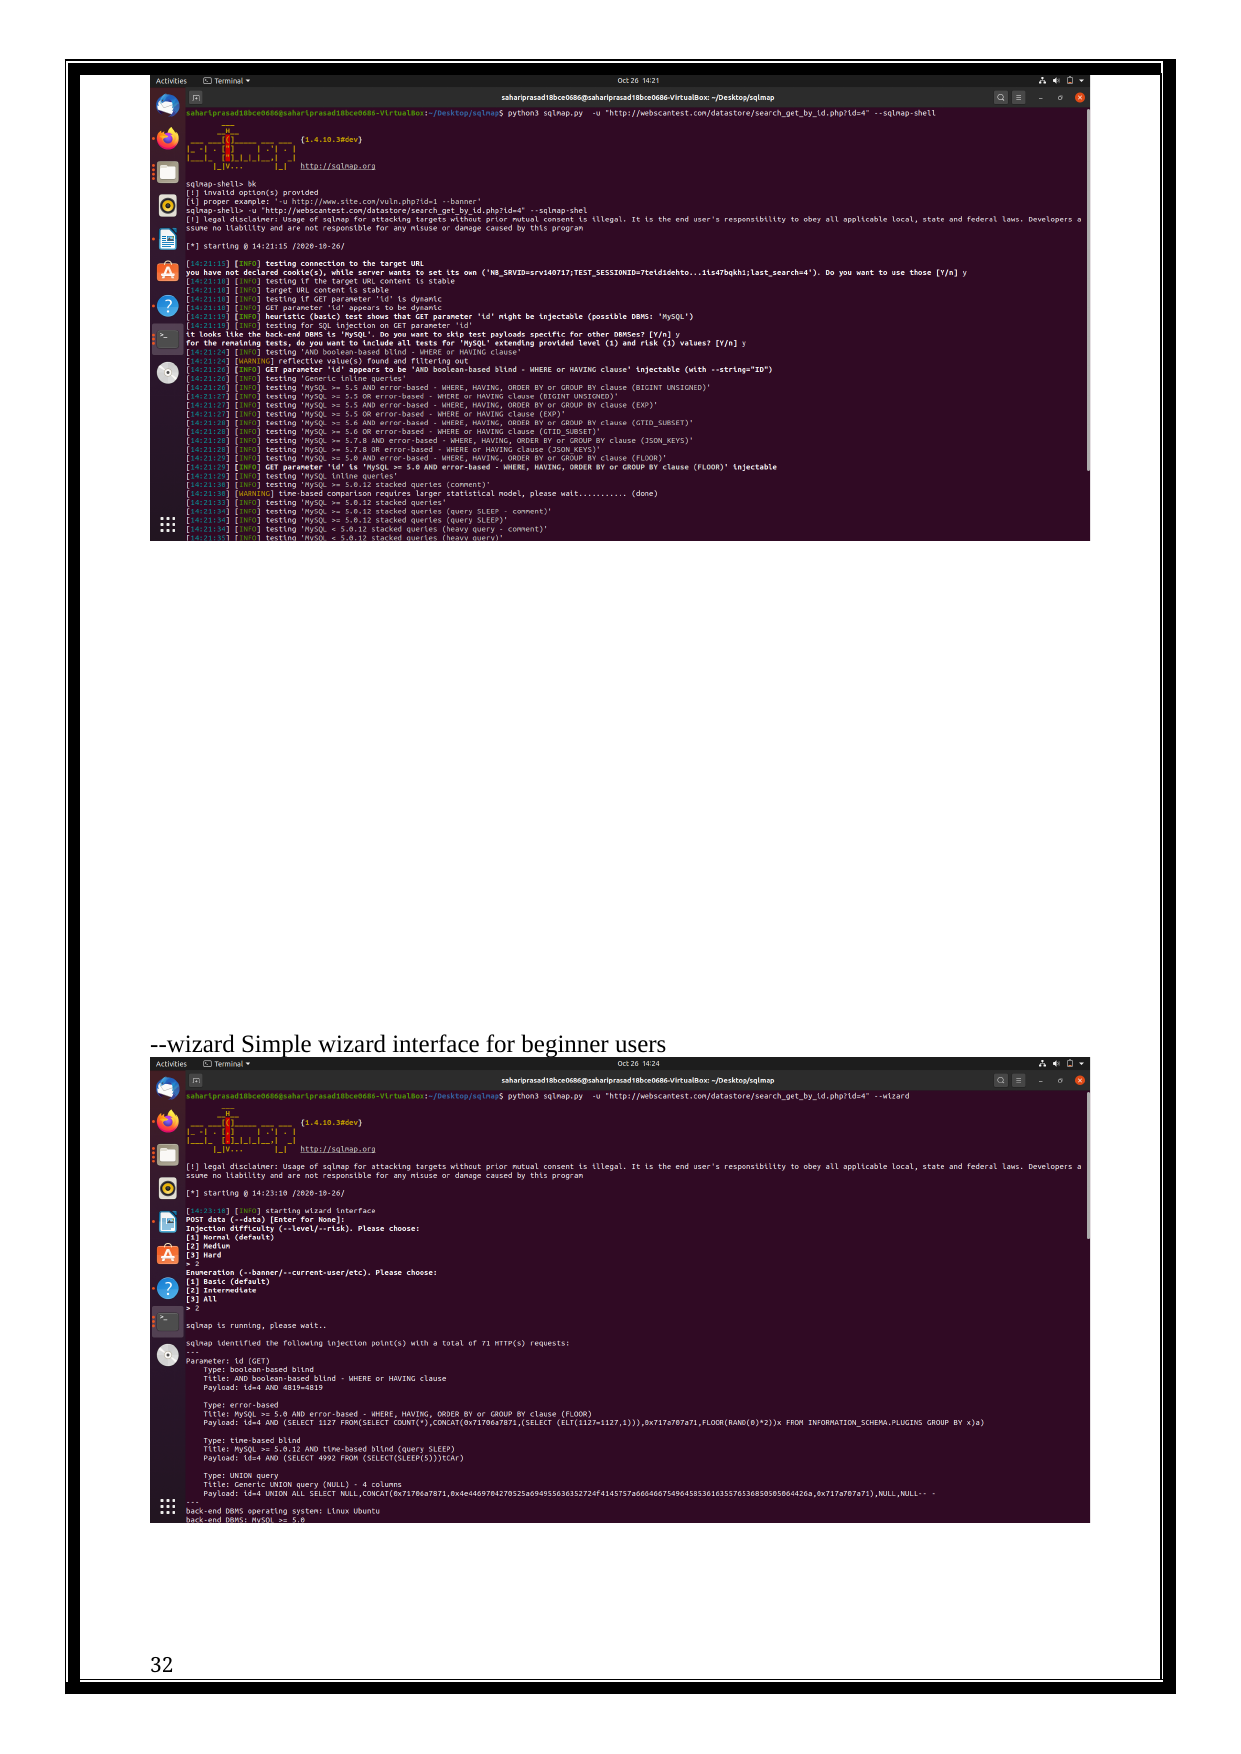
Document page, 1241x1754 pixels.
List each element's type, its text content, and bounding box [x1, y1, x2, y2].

text --wizard Simple wizard interface for beginner users [150, 1029, 1090, 1057]
picture [150, 75, 1091, 541]
picture [150, 1057, 1091, 1523]
